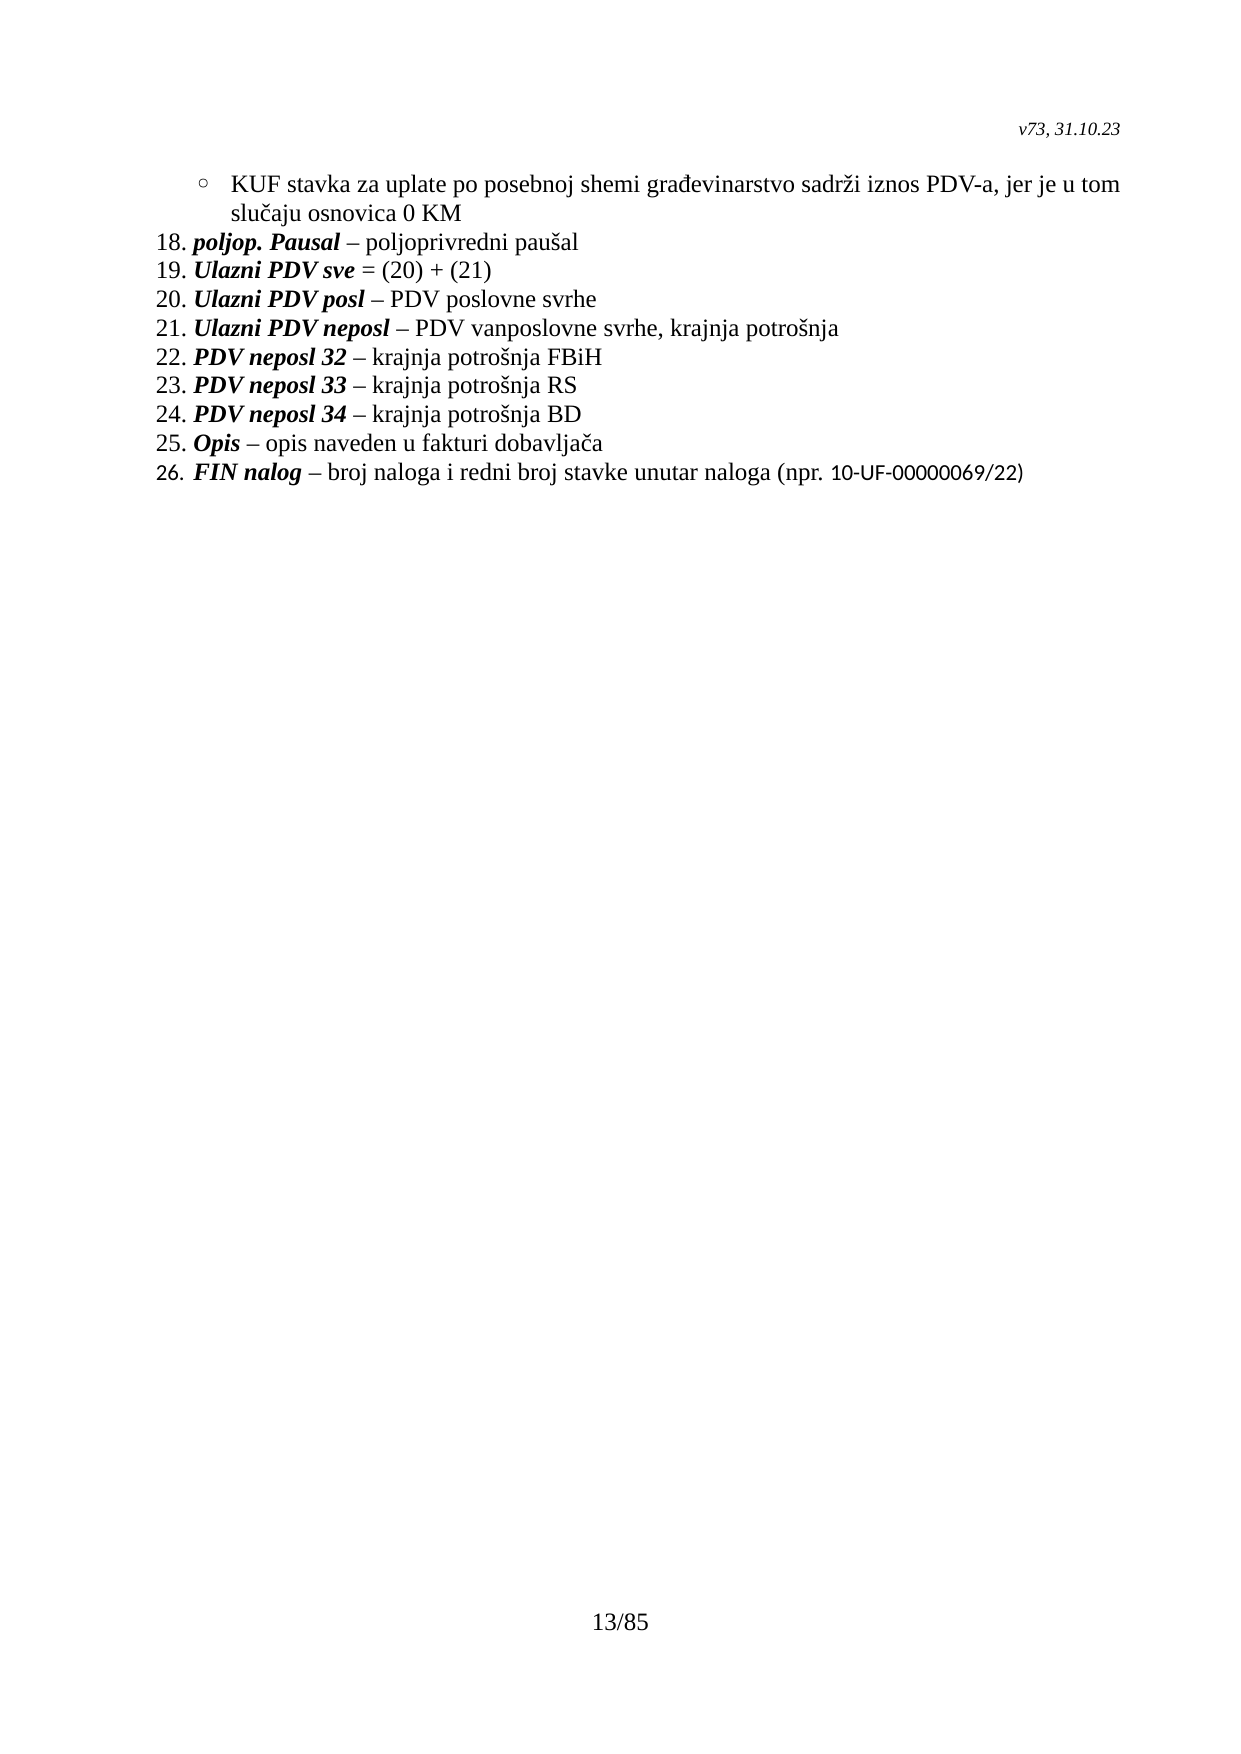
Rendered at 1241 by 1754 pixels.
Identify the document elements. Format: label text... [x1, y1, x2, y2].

list PDV neposl 34 – krajnja potrošnja BD [156, 399, 1122, 428]
list KUF stavka za uplate po posebnoj shemi građevinarstvo sadrži iznos PDV-a, jer je u tom slučaju osnovica 0 KM [193, 169, 1122, 227]
list Ulazni PDV posl – PDV poslovne svrhe [156, 284, 1122, 313]
list poljop. Pausal – poljoprivredni paušal [156, 227, 1122, 255]
list FIN nalog – broj naloga i redni broj stavke unutar naloga (npr. 10-UF-00000069/22) [156, 457, 1122, 486]
list PDV neposl 32 – krajnja potrošnja FBiH [156, 342, 1122, 370]
list PDV neposl 33 – krajnja potrošnja RS [156, 370, 1122, 399]
list Opis – opis naveden u fakturi dobavljača [156, 428, 1122, 457]
list Ulazni PDV neposl – PDV vanposlovne svrhe, krajnja potrošnja [156, 313, 1122, 342]
list Ulazni PDV sve = (20) + (21) [156, 255, 1122, 284]
